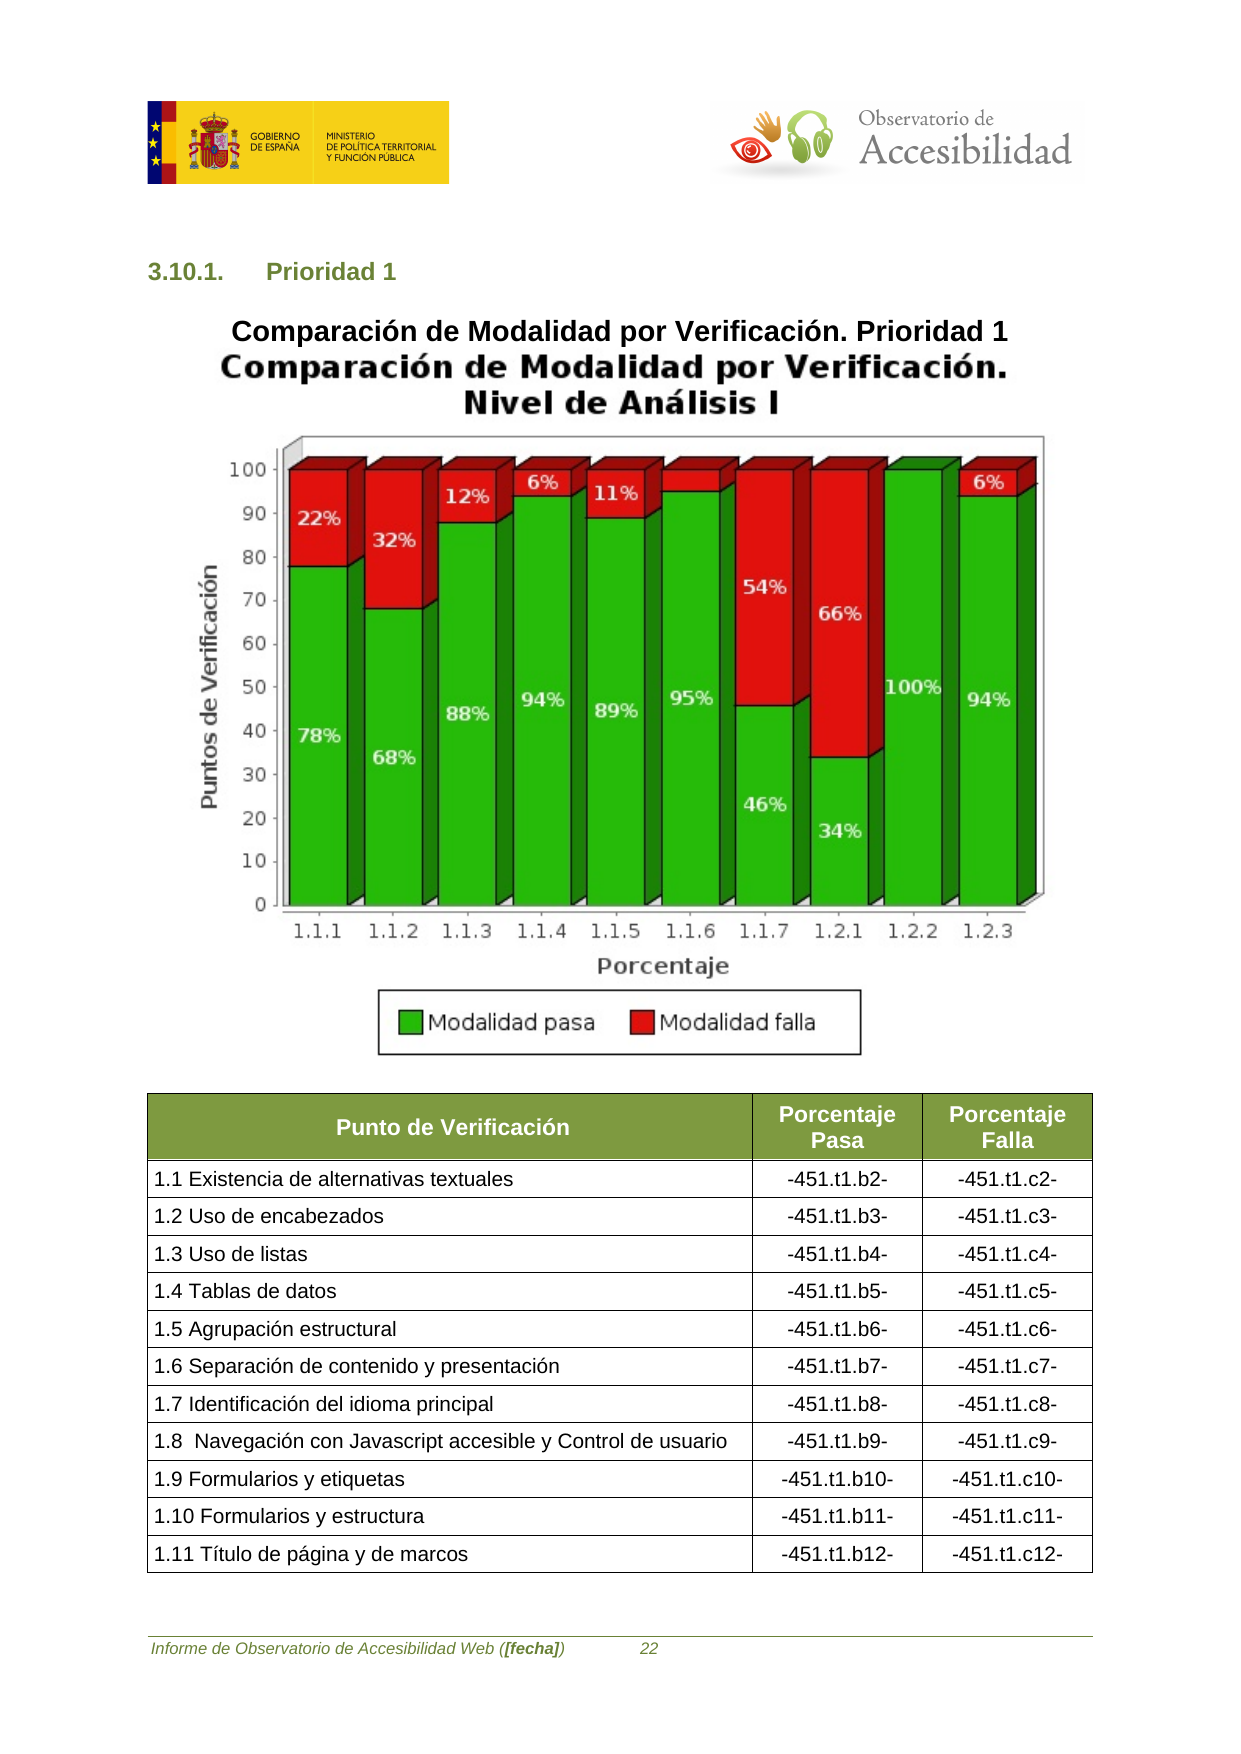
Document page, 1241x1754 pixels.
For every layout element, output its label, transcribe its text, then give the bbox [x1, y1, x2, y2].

picture [710, 101, 1086, 184]
table_cell -451.t1.b2- [753, 1161, 922, 1197]
table_cell -451.t1.c2- [923, 1161, 1092, 1197]
table_cell -451.t1.b10- [753, 1461, 922, 1497]
table_cell -451.t1.b3- [753, 1198, 922, 1234]
text Comparación de Modalidad por Verificación. Prioridad 1 [148, 314, 1092, 347]
table_header Punto de Verificación [148, 1094, 752, 1159]
table_cell 1.5 Agrupación estructural [148, 1311, 752, 1347]
table_cell -451.t1.b6- [753, 1311, 922, 1347]
table_cell 1.1 Existencia de alternativas textuales [148, 1161, 752, 1197]
table_cell 1.11 Título de página y de marcos [148, 1536, 752, 1572]
table_cell 1.2 Uso de encabezados [148, 1198, 752, 1234]
table_cell -451.t1.c9- [923, 1423, 1092, 1459]
table_cell 1.7 Identificación del idioma principal [148, 1386, 752, 1422]
table_cell -451.t1.b7- [753, 1348, 922, 1384]
table_cell -451.t1.c5- [923, 1273, 1092, 1309]
table_cell 1.10 Formularios y estructura [148, 1498, 752, 1534]
table_cell -451.t1.c10- [923, 1461, 1092, 1497]
table_cell -451.t1.c12- [923, 1536, 1092, 1572]
picture [178, 347, 1062, 1057]
table_cell -451.t1.b4- [753, 1236, 922, 1272]
subtitle Prioridad 1 [148, 257, 1092, 286]
table_cell -451.t1.c6- [923, 1311, 1092, 1347]
table_cell 1.4 Tablas de datos [148, 1273, 752, 1309]
table_cell -451.t1.c8- [923, 1386, 1092, 1422]
table_cell -451.t1.b12- [753, 1536, 922, 1572]
table_cell -451.t1.c7- [923, 1348, 1092, 1384]
table_cell -451.t1.b11- [753, 1498, 922, 1534]
table_cell -451.t1.c3- [923, 1198, 1092, 1234]
table_cell 1.3 Uso de listas [148, 1236, 752, 1272]
table_cell 1.9 Formularios y etiquetas [148, 1461, 752, 1497]
table_cell -451.t1.b8- [753, 1386, 922, 1422]
table_cell -451.t1.c4- [923, 1236, 1092, 1272]
table_cell 1.6 Separación de contenido y presentación [148, 1348, 752, 1384]
table_header Porcentaje Falla [923, 1094, 1092, 1159]
table_cell -451.t1.b5- [753, 1273, 922, 1309]
picture [147, 101, 450, 184]
table_cell -451.t1.c11- [923, 1498, 1092, 1534]
table_cell 1.8 Navegación con Javascript accesible y Control de usuario [148, 1423, 752, 1459]
table_cell -451.t1.b9- [753, 1423, 922, 1459]
table_header Porcentaje Pasa [753, 1094, 922, 1159]
